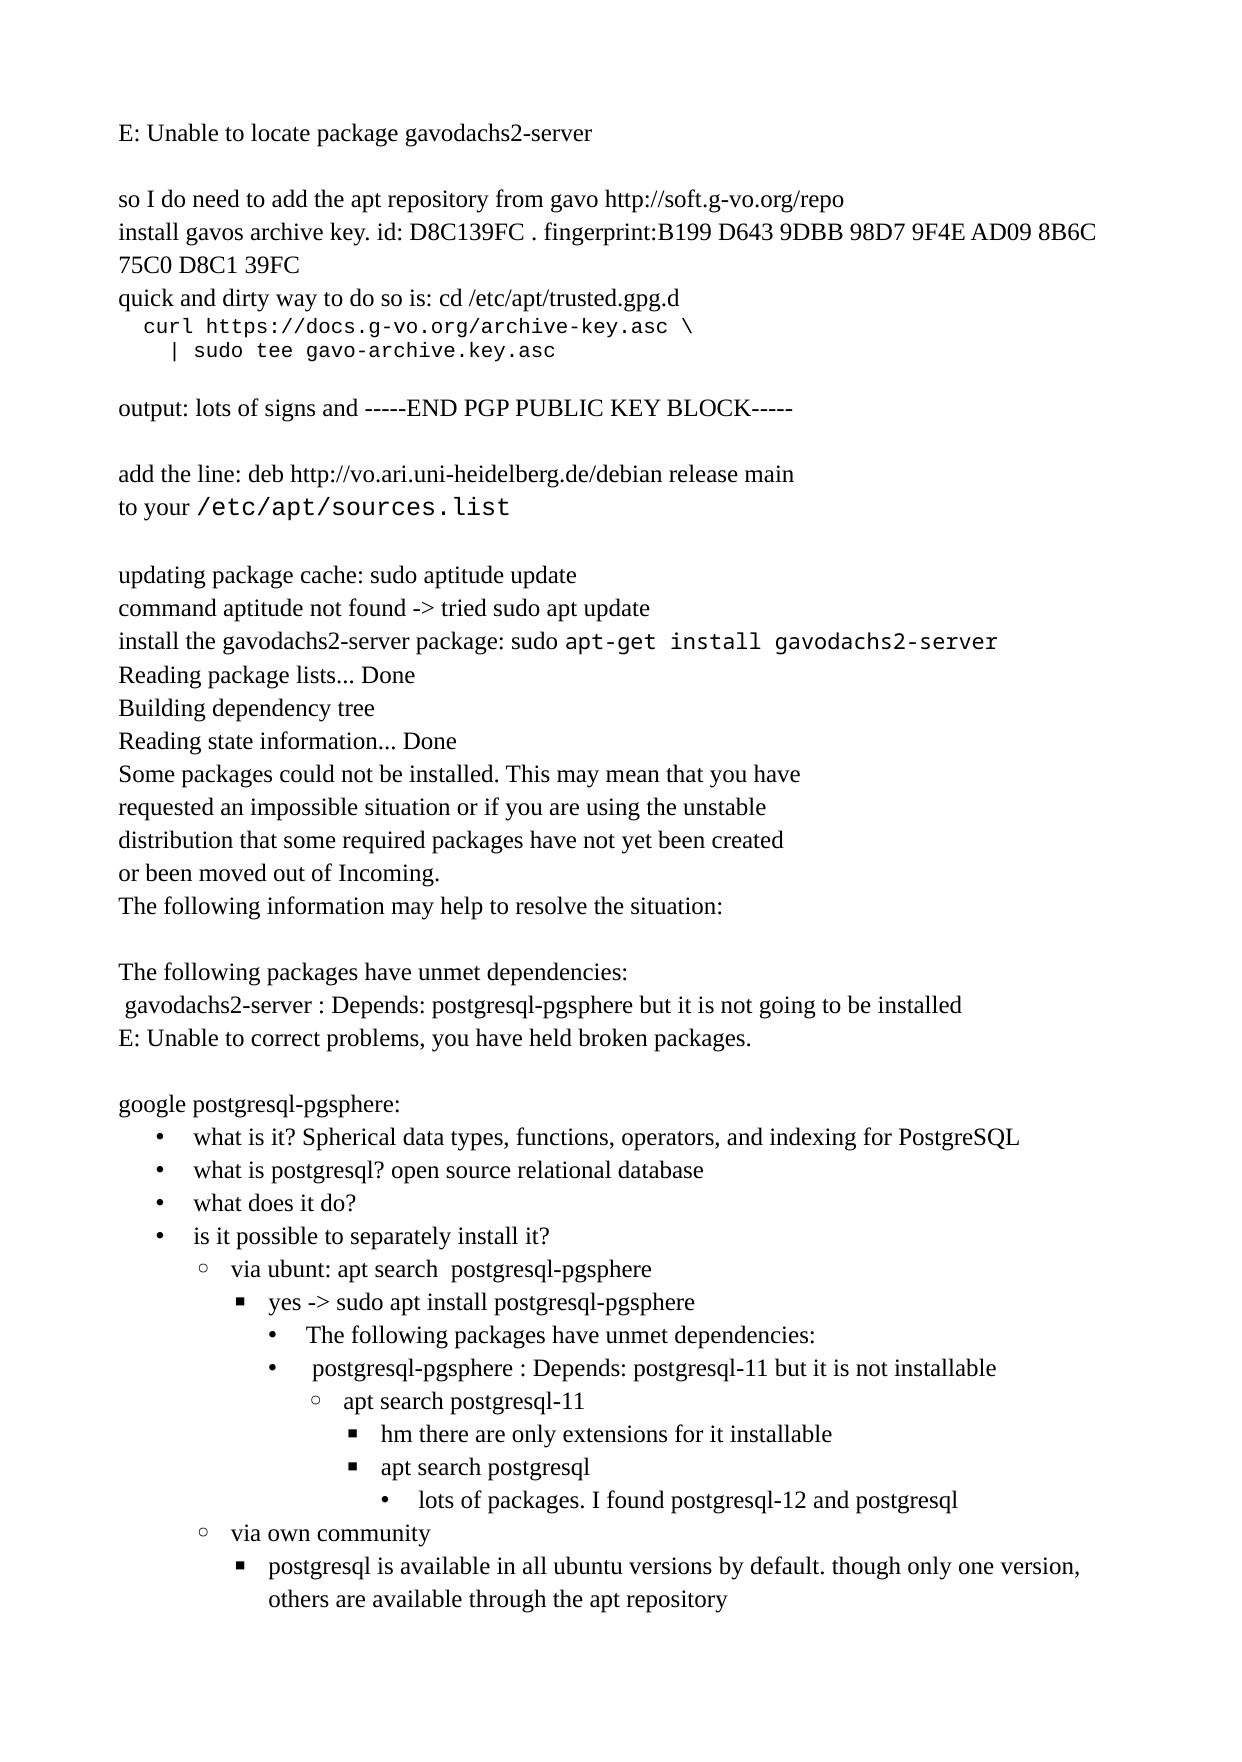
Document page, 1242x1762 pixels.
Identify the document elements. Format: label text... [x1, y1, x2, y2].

text curl https://docs.g-vo.org/archive-key.asc \ [118, 316, 1124, 340]
text The following packages have unmet dependencies: [118, 957, 1124, 986]
list what is postgresql? open source relational database [156, 1155, 1124, 1184]
list apt search postgresql [343, 1452, 1124, 1481]
list yes -> sudo apt install postgresql-pgsphere [231, 1287, 1124, 1316]
text Reading package lists... Done [118, 660, 1124, 689]
text Reading state information... Done [118, 726, 1124, 755]
text requested an impossible situation or if you are using the unstable [118, 792, 1124, 821]
text | sudo tee gavo-archive.key.asc [118, 340, 1124, 363]
list postgresql-pgsphere : Depends: postgresql-11 but it is not installable [268, 1353, 1124, 1382]
text E: Unable to locate package gavodachs2-server [118, 118, 1124, 147]
list postgresql is available in all ubuntu versions by default. though only one version, others are available through the apt repository [231, 1551, 1124, 1613]
text install the gavodachs2-server package: sudo apt-get install gavodachs2-server [118, 626, 1124, 656]
list hm there are only extensions for it installable [343, 1419, 1124, 1448]
text Building dependency tree [118, 693, 1124, 722]
text Some packages could not be installed. This may mean that you have [118, 759, 1124, 788]
text quick and dirty way to do so is: cd /etc/apt/trusted.gpg.d [118, 283, 1124, 312]
text output: lots of signs and -----END PGP PUBLIC KEY BLOCK----- [118, 393, 1124, 422]
text E: Unable to correct problems, you have held broken packages. [118, 1023, 1124, 1052]
text or been moved out of Incoming. [118, 858, 1124, 887]
text updating package cache: sudo aptitude update [118, 560, 1124, 588]
list apt search postgresql-11 [306, 1386, 1124, 1415]
text so I do need to add the apt repository from gavo http://soft.g-vo.org/repo [118, 184, 1124, 213]
list what does it do? [156, 1188, 1124, 1217]
text distribution that some required packages have not yet been created [118, 825, 1124, 854]
list The following packages have unmet dependencies: [268, 1320, 1124, 1349]
text gavodachs2-server : Depends: postgresql-pgsphere but it is not going to be installed [118, 990, 1124, 1019]
list is it possible to separately install it? [156, 1221, 1124, 1250]
list via own community [193, 1518, 1124, 1547]
text to your /etc/apt/sources.list [118, 492, 1124, 522]
list lots of packages. I found postgresql-12 and postgresql [381, 1485, 1124, 1514]
list via ubunt: apt search postgresql-pgsphere [193, 1254, 1124, 1283]
text install gavos archive key. id: D8C139FC . fingerprint:B199 D643 9DBB 98D7 9F4E AD09 8B6C 75C0 D8C1 39FC [118, 217, 1124, 279]
list what is it? Spherical data types, functions, operators, and indexing for PostgreSQL [156, 1122, 1124, 1151]
text The following information may help to resolve the situation: [118, 891, 1124, 920]
text add the line: deb http://vo.ari.uni-heidelberg.de/debian release main [118, 459, 1124, 487]
text google postgresql-pgsphere: [118, 1089, 1124, 1118]
text command aptitude not found -> tried sudo apt update [118, 593, 1124, 621]
